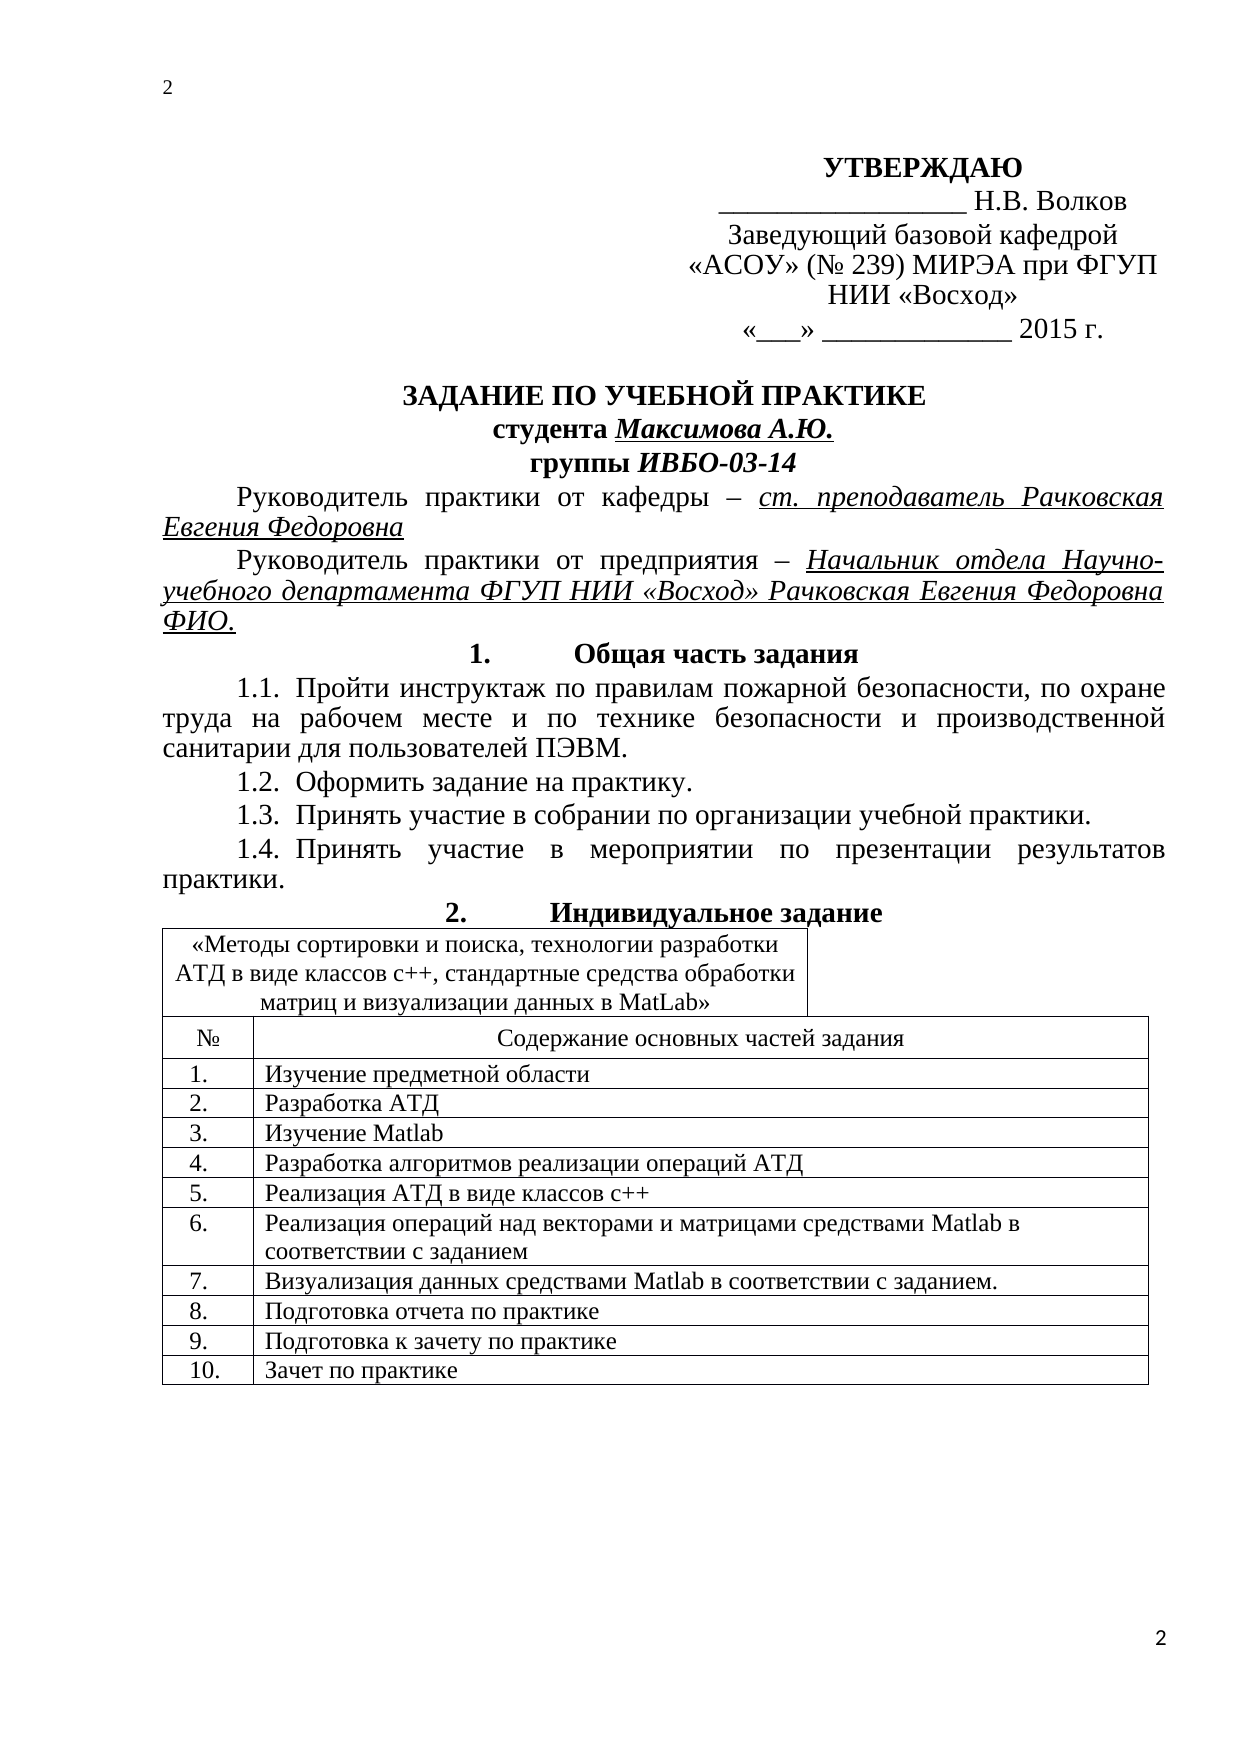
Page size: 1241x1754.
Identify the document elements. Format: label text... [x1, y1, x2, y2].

text Заведующий базовой кафедрой «АСОУ» (№ 239) МИРЭА при ФГУП НИИ «Восход» [679, 217, 1166, 311]
table_header «Методы сортировки и поиска, технологии разработки АТД в виде классов с++, стандартные средства обработки матриц и визуализации данных в MatLab» [163, 929, 807, 1016]
text группы ИВБО-03-14 [162, 445, 1166, 479]
list Принять участие в собрании по организации учебной практики. [162, 797, 1166, 831]
list Индивидуальное задание [161, 895, 1166, 928]
table_cell [163, 1266, 253, 1295]
table_cell Изучение Matlab [254, 1118, 1148, 1147]
table_cell [163, 1118, 253, 1147]
text Руководитель практики от кафедры – ст. преподаватель Рачковская Евгения Федоровна [162, 479, 1166, 542]
text ЗАДАНИЕ ПО УЧЕБНОЙ ПРАКТИКЕ [162, 378, 1166, 412]
table_cell Визуализация данных средствами Matlab в соответствии с заданием. [254, 1266, 1148, 1295]
text _________________ Н.В. Волков [162, 183, 1166, 217]
table_cell Изучение предметной области [254, 1059, 1148, 1087]
table_cell [163, 1326, 253, 1354]
table_cell Реализация операций над векторами и матрицами средствами Matlab в соответствии с заданием [254, 1208, 1148, 1265]
list Принять участие в мероприятии по презентации результатов практики. [162, 831, 1166, 895]
list Оформить задание на практику. [162, 764, 1166, 797]
table_cell [163, 1148, 253, 1177]
table_cell № [163, 1017, 253, 1058]
table_cell [163, 1356, 253, 1384]
table_header [808, 928, 1148, 1016]
text «___» _____________ 2015 г. [162, 311, 1166, 344]
table_cell [163, 1296, 253, 1325]
table_cell Реализация АТД в виде классов с++ [254, 1178, 1148, 1207]
table_cell [163, 1059, 253, 1087]
table_cell Подготовка отчета по практике [254, 1296, 1148, 1325]
table_cell Разработка алгоритмов реализации операций АТД [254, 1148, 1148, 1177]
list Общая часть задания [161, 636, 1166, 670]
text студента Максимова А.Ю. [162, 412, 1166, 445]
table_cell Зачет по практике [254, 1356, 1148, 1384]
list Пройти инструктаж по правилам пожарной безопасности, по охране труда на рабочем месте и по технике безопасности и производственной санитарии для пользователей ПЭВМ. [162, 670, 1166, 764]
text УТВЕРЖДАЮ [162, 150, 1166, 183]
table_cell Подготовка к зачету по практике [254, 1326, 1148, 1354]
text Руководитель практики от предприятия – Начальник отдела Научно-учебного департамента ФГУП НИИ «Восход» Рачковская Евгения Федоровна ФИО. [162, 542, 1166, 636]
table_cell Разработка АТД [254, 1089, 1148, 1117]
table_cell [163, 1178, 253, 1207]
table_cell Содержание основных частей задания [254, 1017, 1148, 1058]
table_cell [163, 1208, 253, 1265]
table_cell [163, 1089, 253, 1117]
